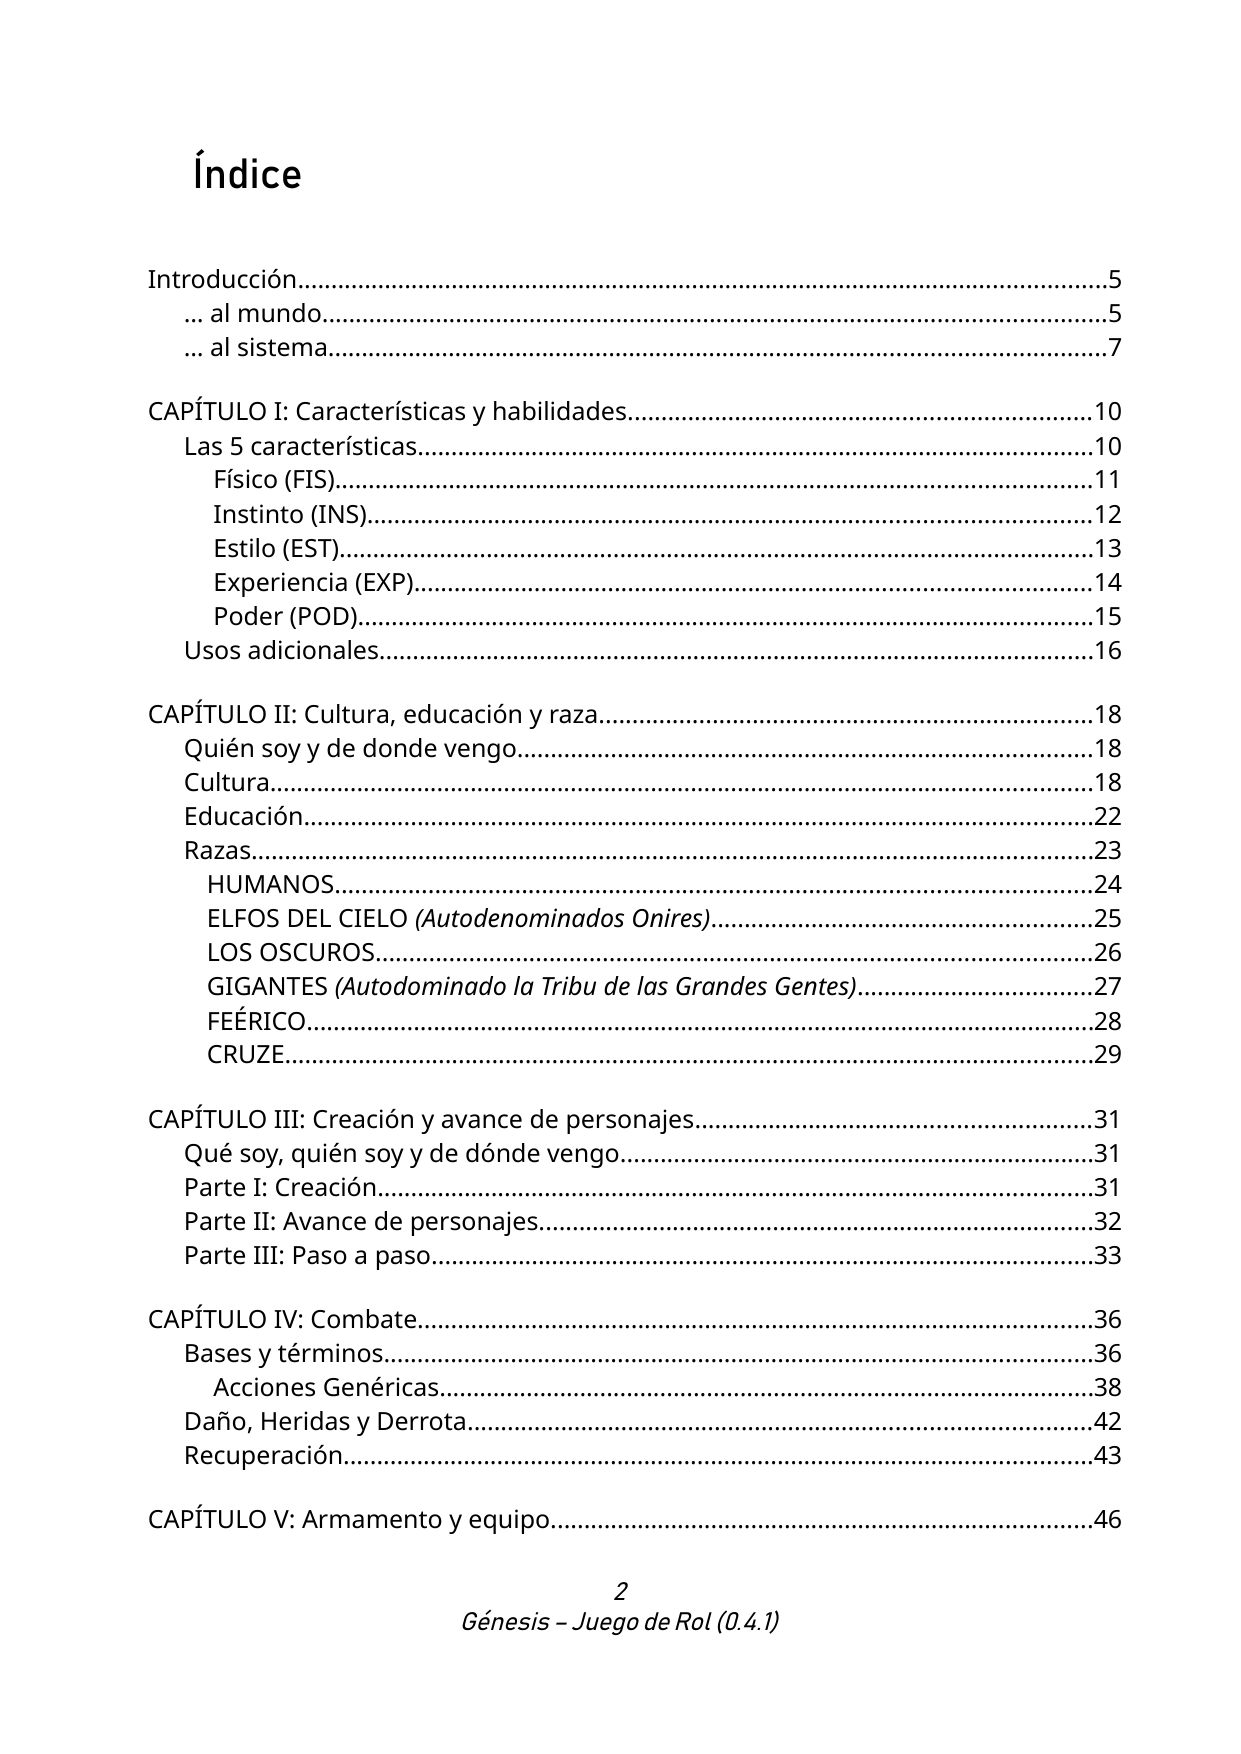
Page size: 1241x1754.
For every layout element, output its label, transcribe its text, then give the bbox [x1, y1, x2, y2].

text Cultura 18 [177, 765, 1122, 799]
text CAPÍTULO V: Armamento y equipo. 46 [148, 1502, 1122, 1536]
text GIGANTES (Autodominado la Tribu de las Grandes Gentes) 27 [207, 969, 1122, 1003]
text Qué soy, quién soy y de dónde vengo. 31 [177, 1135, 1122, 1169]
text ELFOS DEL CIELO (Autodenominados Onires) 25 [207, 901, 1122, 935]
text LOS OSCUROS 26 [207, 935, 1122, 969]
text Quién soy y de donde vengo 18 [177, 731, 1122, 765]
text Recuperación 43 [177, 1438, 1122, 1472]
text Acciones Genéricas 38 [207, 1370, 1122, 1404]
text Poder (POD) 15 [207, 598, 1122, 632]
text Parte II: Avance de personajes. 32 [177, 1203, 1122, 1237]
text … al mundo. 5 [177, 296, 1122, 330]
text Bases y términos 36 [177, 1336, 1122, 1370]
text CAPÍTULO IV: Combate. 36 [148, 1302, 1122, 1336]
text Educación 22 [177, 799, 1122, 833]
text Las 5 características. 10 [177, 428, 1122, 462]
text Instinto (INS) 12 [207, 496, 1122, 530]
text CAPÍTULO I: Características y habilidades. 10 [148, 394, 1122, 428]
text Introducción 5 [148, 262, 1122, 296]
text Físico (FIS) 11 [207, 462, 1122, 496]
text Razas 23 [177, 833, 1122, 867]
text Estilo (EST) 13 [207, 530, 1122, 564]
text CAPÍTULO III: Creación y avance de personajes 31 [148, 1101, 1122, 1135]
text HUMANOS 24 [207, 867, 1122, 901]
text Daño, Heridas y Derrota 42 [177, 1404, 1122, 1438]
text CRUZE 29 [207, 1037, 1122, 1071]
text Usos adicionales 16 [177, 632, 1122, 667]
text Parte I: Creación. 31 [177, 1169, 1122, 1203]
text … al sistema. 7 [177, 330, 1122, 364]
text FEÉRICO 28 [207, 1003, 1122, 1037]
text Parte III: Paso a paso. 33 [177, 1237, 1122, 1272]
text CAPÍTULO II: Cultura, educación y raza. 18 [148, 697, 1122, 731]
text Índice [118, 147, 1122, 197]
text Experiencia (EXP) 14 [207, 564, 1122, 598]
